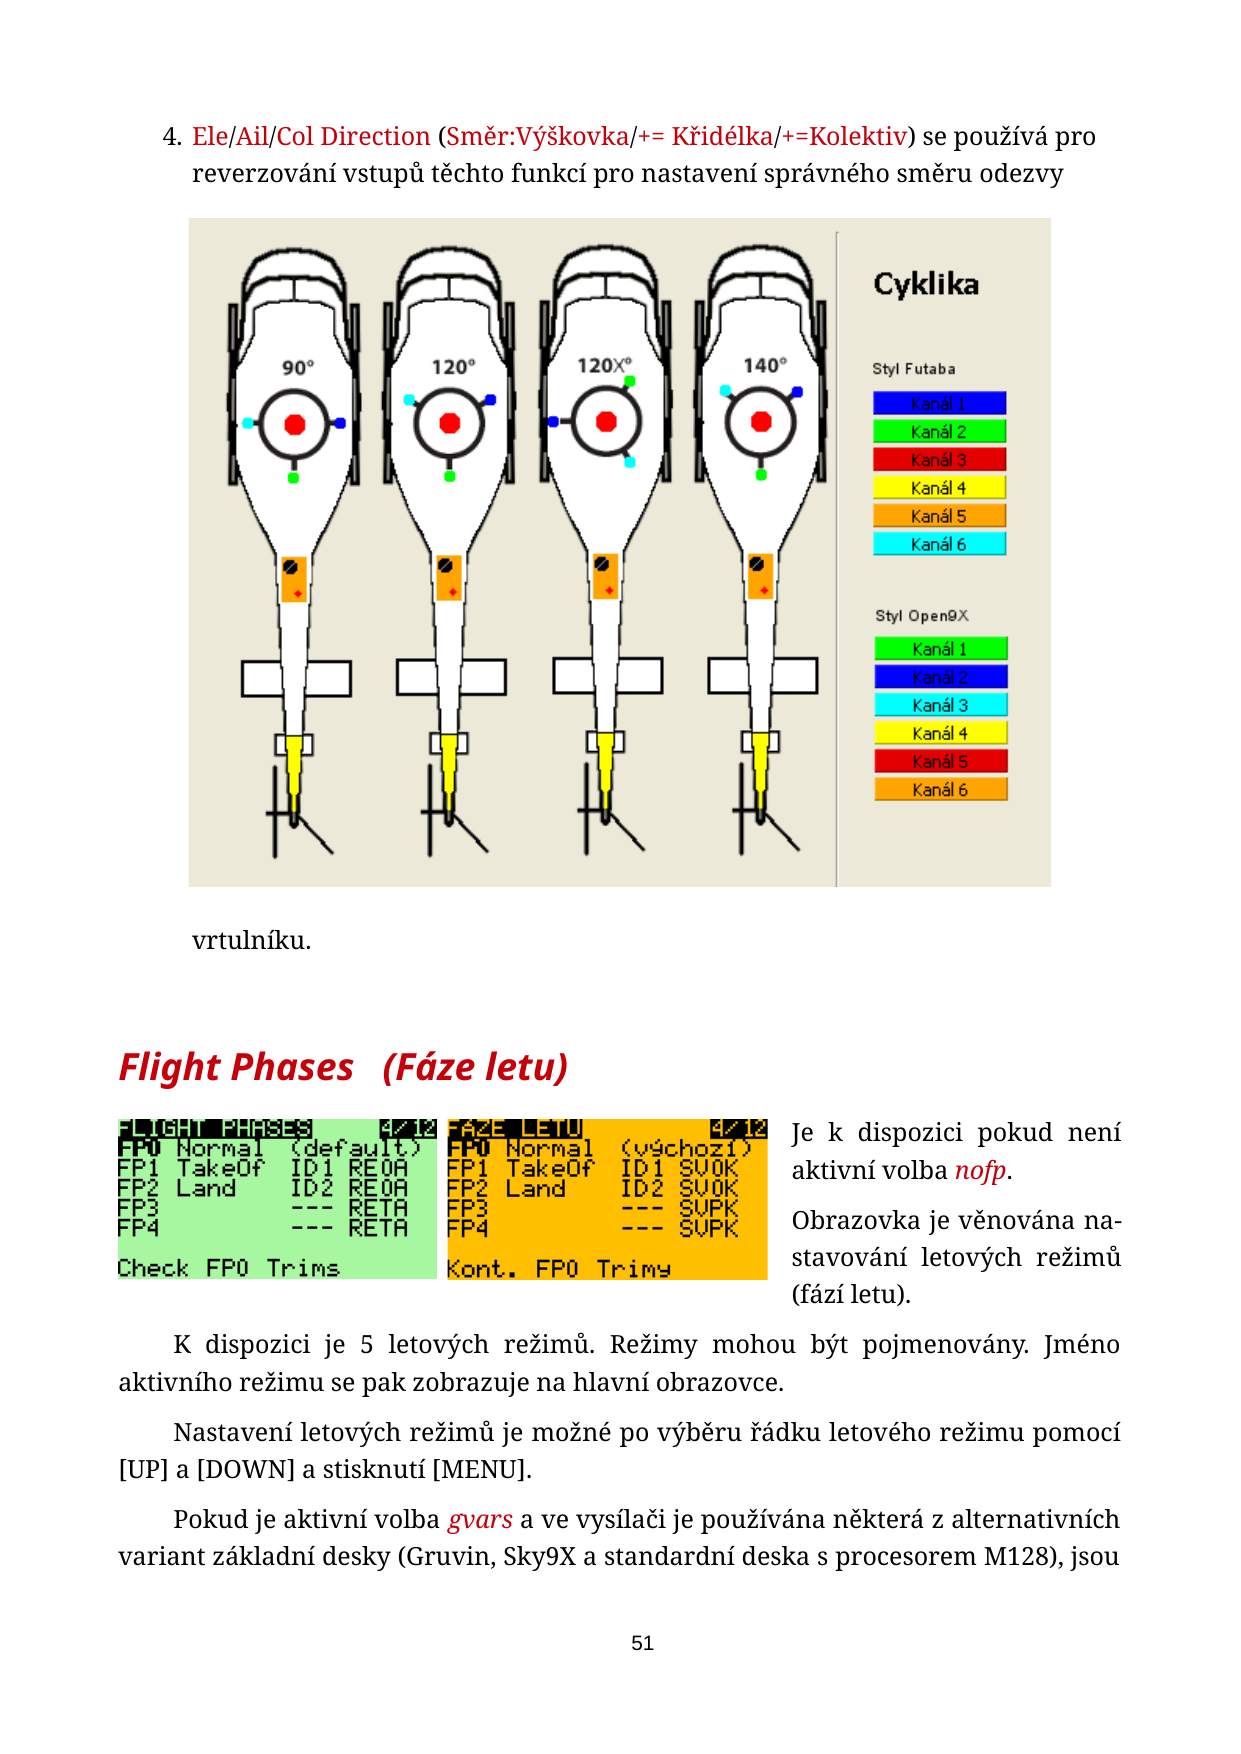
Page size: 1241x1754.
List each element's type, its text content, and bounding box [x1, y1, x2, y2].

list Ele/Ail/Col Direction (Směr:Výškovka/+= Křidélka/+=Kolektiv) se používá pro reverzování vstupů těchto funkcí pro nastavení správného směru odezvy vrtulníku. [162, 118, 1122, 957]
picture [447, 1119, 768, 1280]
text K dispozici je 5 letových režimů. Režimy mohou být pojmenovány. Jméno aktivního režimu se pak zobrazuje na hlavní obrazovce. [118, 1327, 1122, 1398]
picture [188, 218, 1052, 887]
text Pokud je aktivní volba gvars a ve vysílači je používána některá z alternativních variant základní desky (Gruvin, Sky9X a standardní deska s procesorem M128), jsou [118, 1502, 1122, 1573]
text Nastavení letových režimů je možné po výběru řádku letového režimu pomocí [UP] a [DOWN] a stisknutí [MENU]. [118, 1414, 1122, 1486]
text Je k dispozici pokud není ak­tivní volba nofp. [118, 1115, 1122, 1187]
picture [118, 1119, 437, 1279]
text Obrazovka je věnována na­stavování letových režimů (fází letu). [118, 1202, 1122, 1311]
